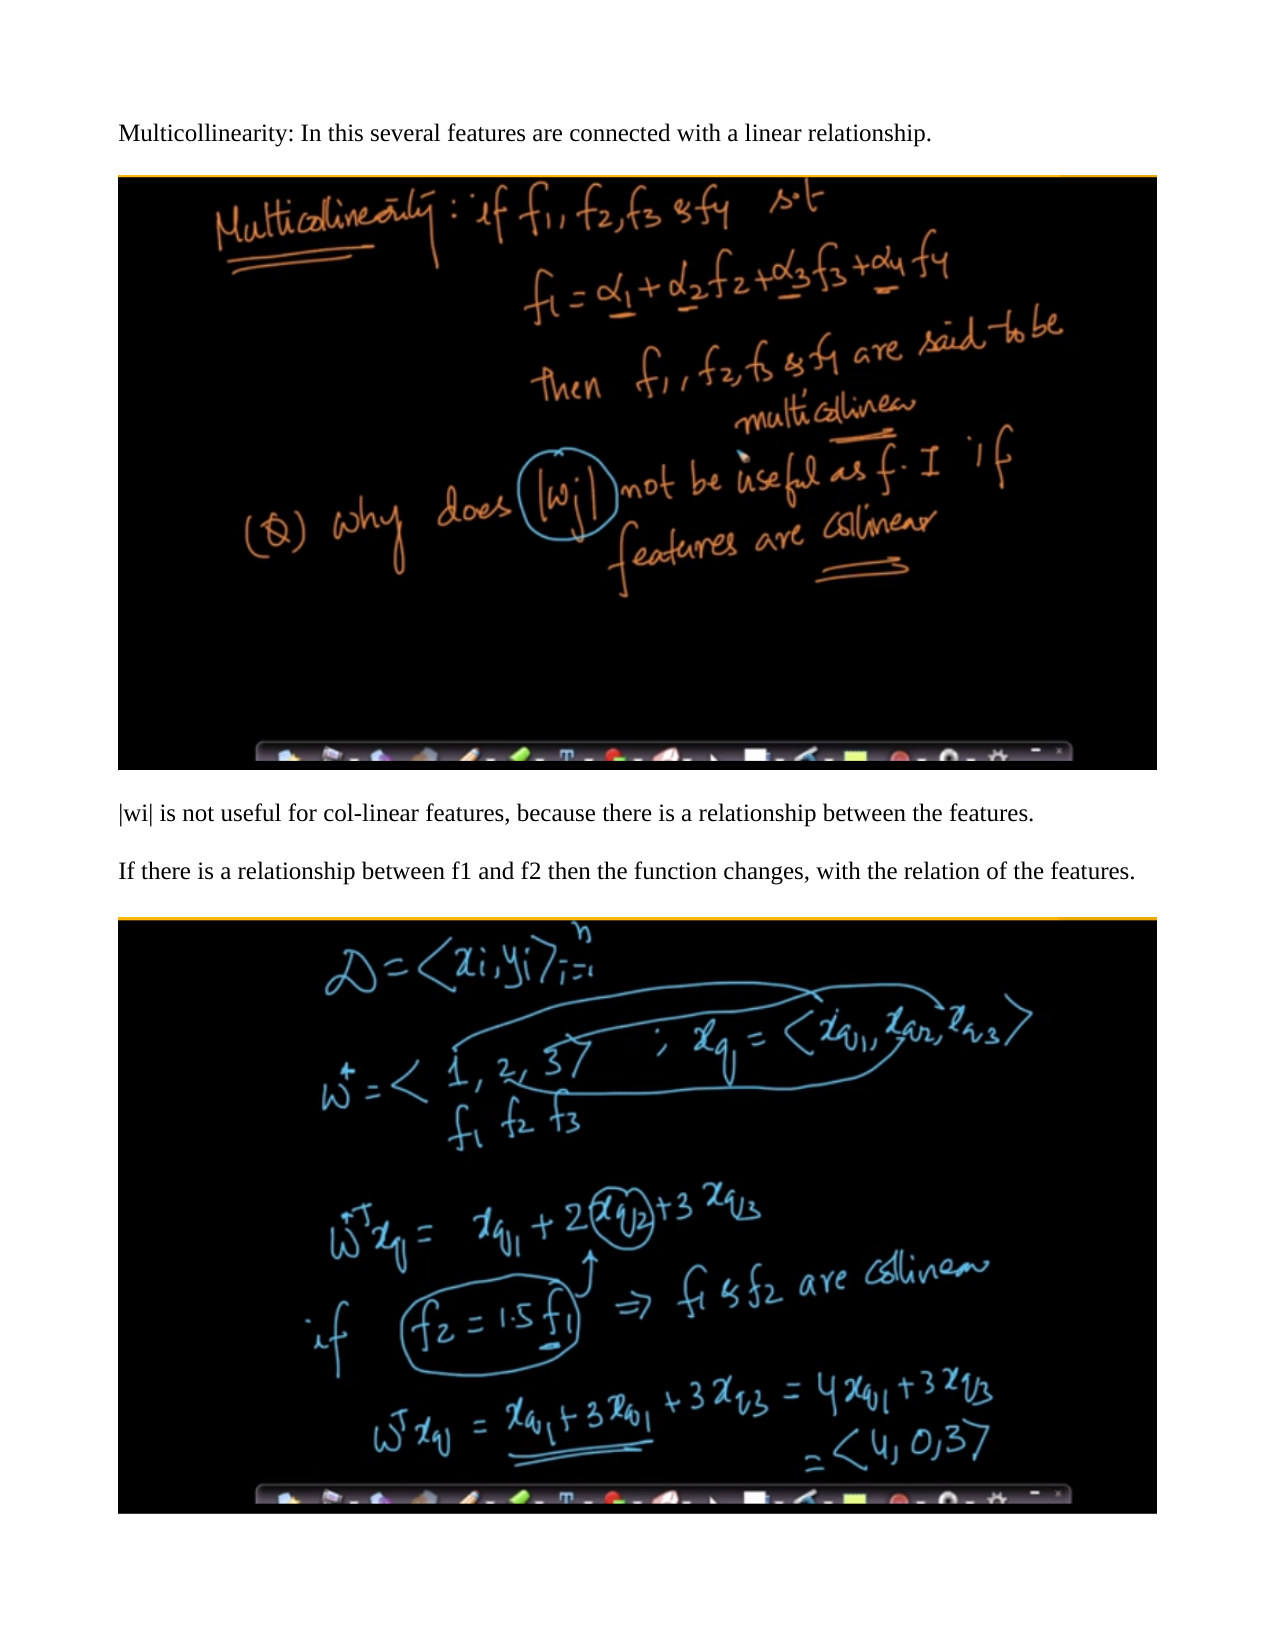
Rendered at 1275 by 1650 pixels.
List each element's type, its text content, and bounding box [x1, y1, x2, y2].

text Multicollinearity: In this several features are connected with a linear relationship. [118, 118, 1157, 147]
picture [118, 917, 1157, 1515]
text If there is a relationship between f1 and f2 then the function changes, with the relation of the features. [118, 856, 1157, 884]
picture [118, 175, 1157, 770]
text |wi| is not useful for col-linear features, because there is a relationship between the features. [118, 798, 1157, 827]
